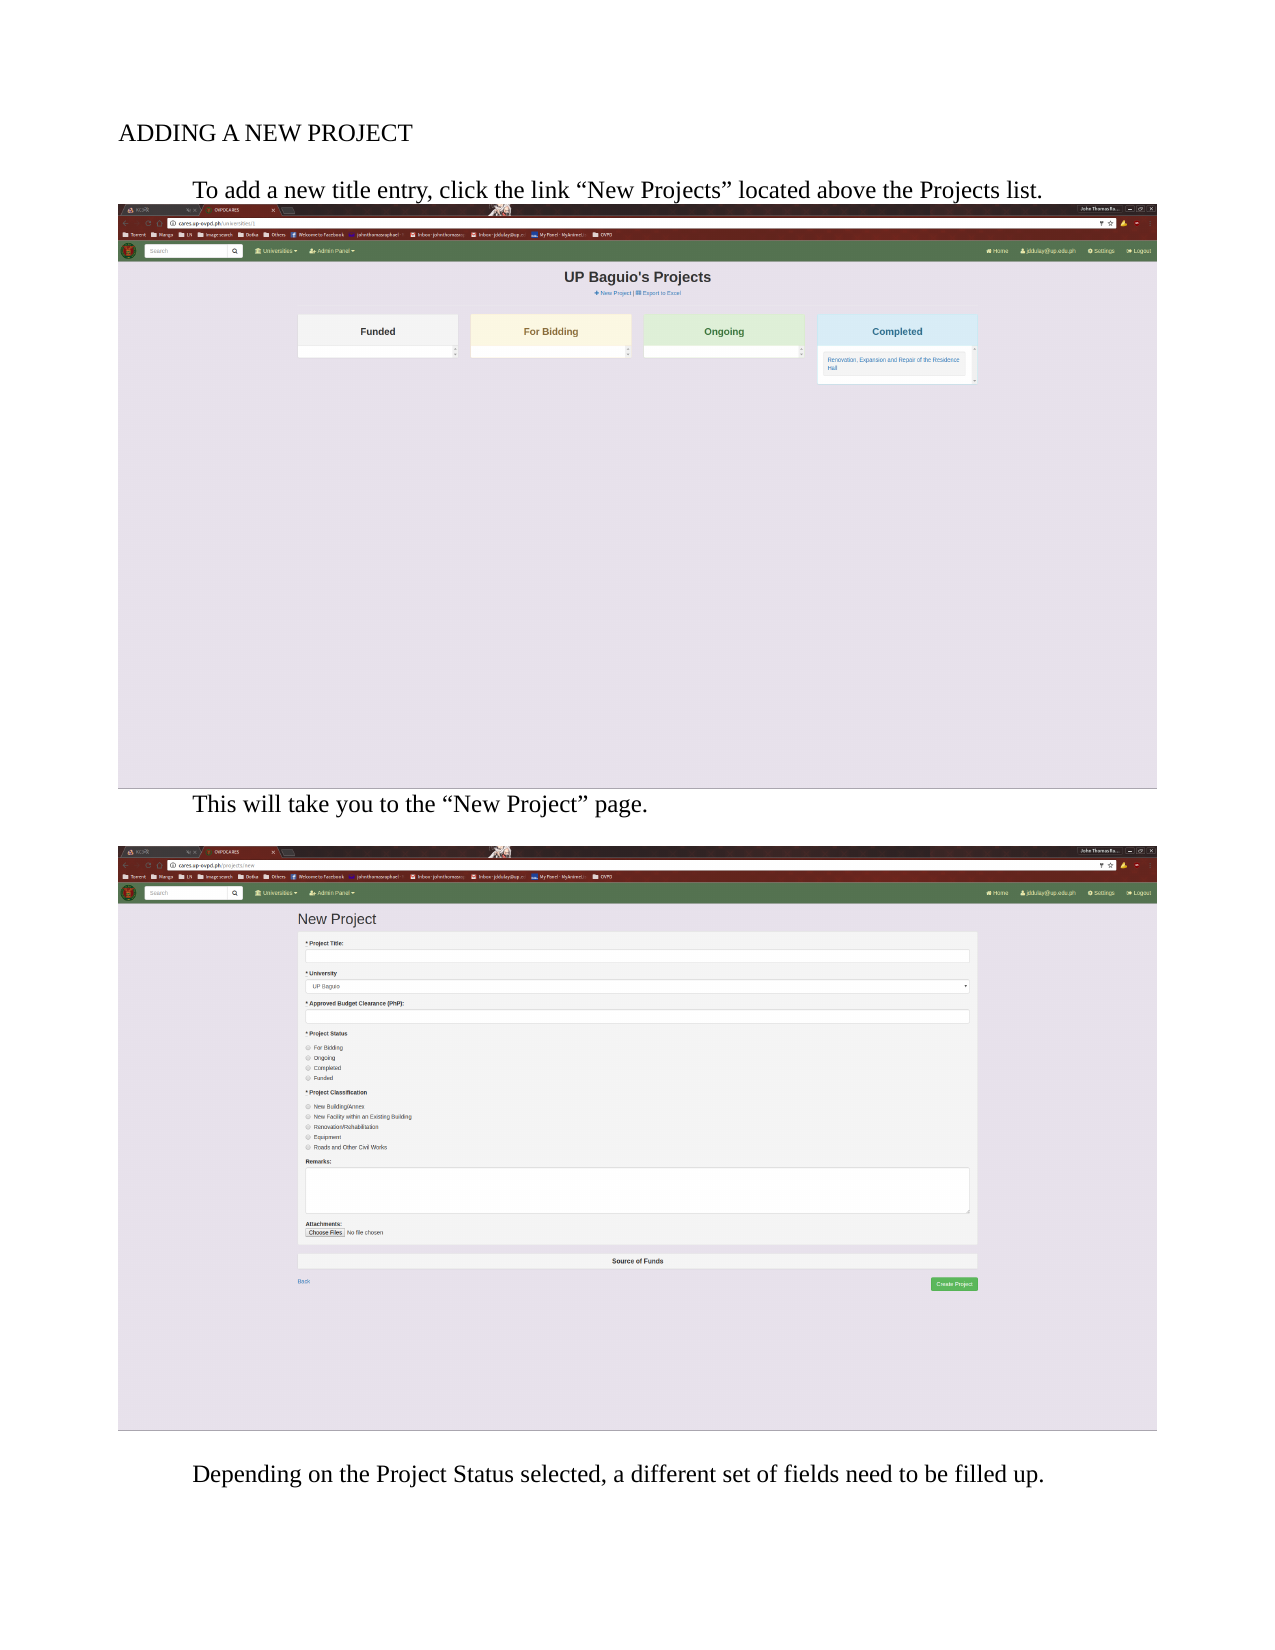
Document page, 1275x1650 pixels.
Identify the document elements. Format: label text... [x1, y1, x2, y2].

text ADDING A NEW PROJECT [118, 118, 1157, 147]
text To add a new title entry, click the link “New Projects” located above the Projects list. [118, 176, 1157, 204]
picture [118, 846, 1157, 1431]
picture [118, 204, 1157, 789]
text This will take you to the “New Project” page. [118, 789, 1157, 817]
text Depending on the Project Status selected, a different set of fields need to be filled up. [118, 1459, 1157, 1488]
